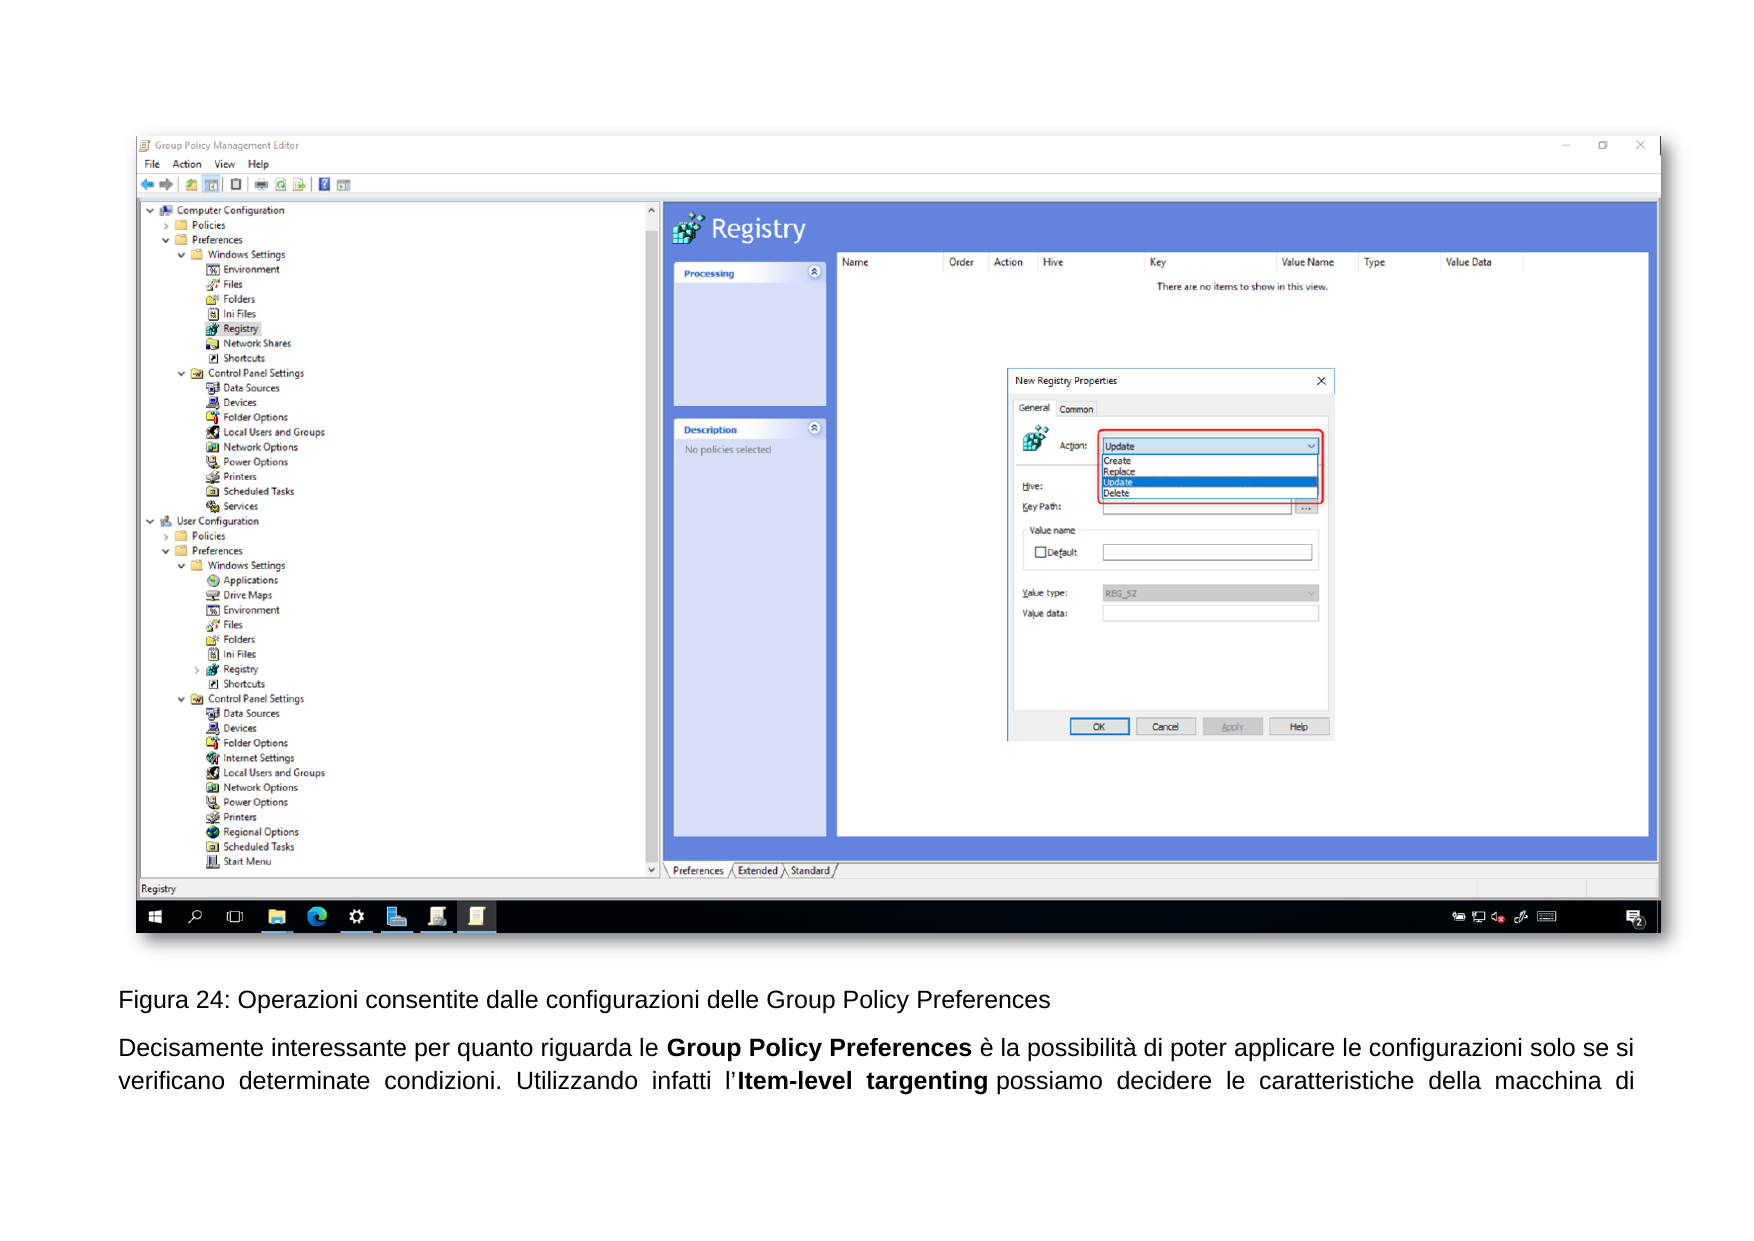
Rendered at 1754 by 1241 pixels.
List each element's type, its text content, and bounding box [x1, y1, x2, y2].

text Decisamente interessante per quanto riguarda le Group Policy Preferences è la possibilità di poter applicare le configurazioni solo se si verificano determinate condizioni. Utilizzando infatti l’Item-level targenting possiamo decidere le caratteristiche della macchina di [118, 1033, 1636, 1094]
picture [118, 118, 1695, 967]
text Figura 24: Operazioni consentite dalle configurazioni delle Group Policy Preferences [118, 985, 1636, 1014]
